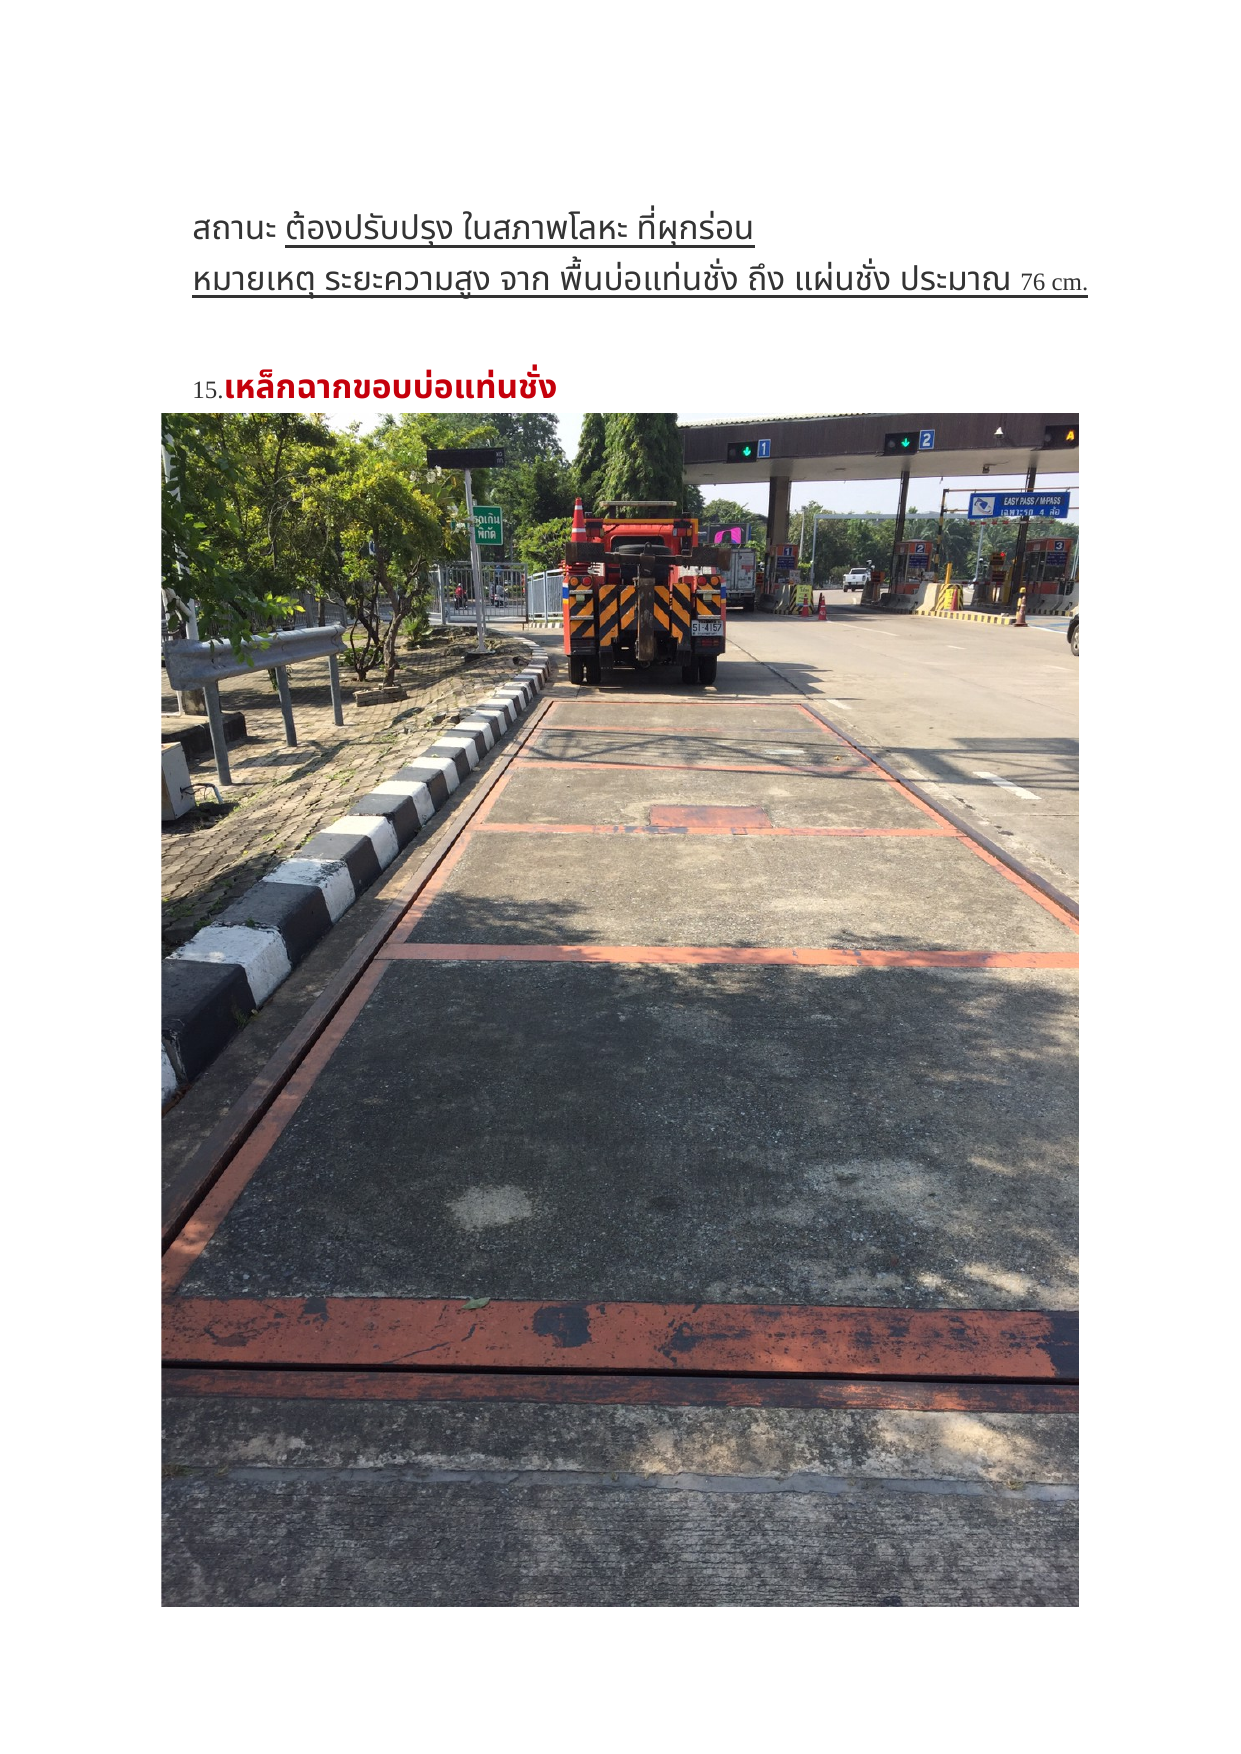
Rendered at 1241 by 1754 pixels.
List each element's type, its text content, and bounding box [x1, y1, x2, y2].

text 15.เหล็กฉากขอบบ่อแท่นชั่ง [118, 363, 1122, 413]
text สถานะ ต้องปรับปรุง ในสภาพโลหะ ที่ผุกร่อน [118, 204, 1122, 255]
picture [161, 413, 1079, 1607]
text หมายเหตุ ระยะความสูง จาก พื้นบ่อแท่นชั่ง ถึง แผ่นชั่ง ประมาณ 76 cm. [118, 255, 1122, 305]
